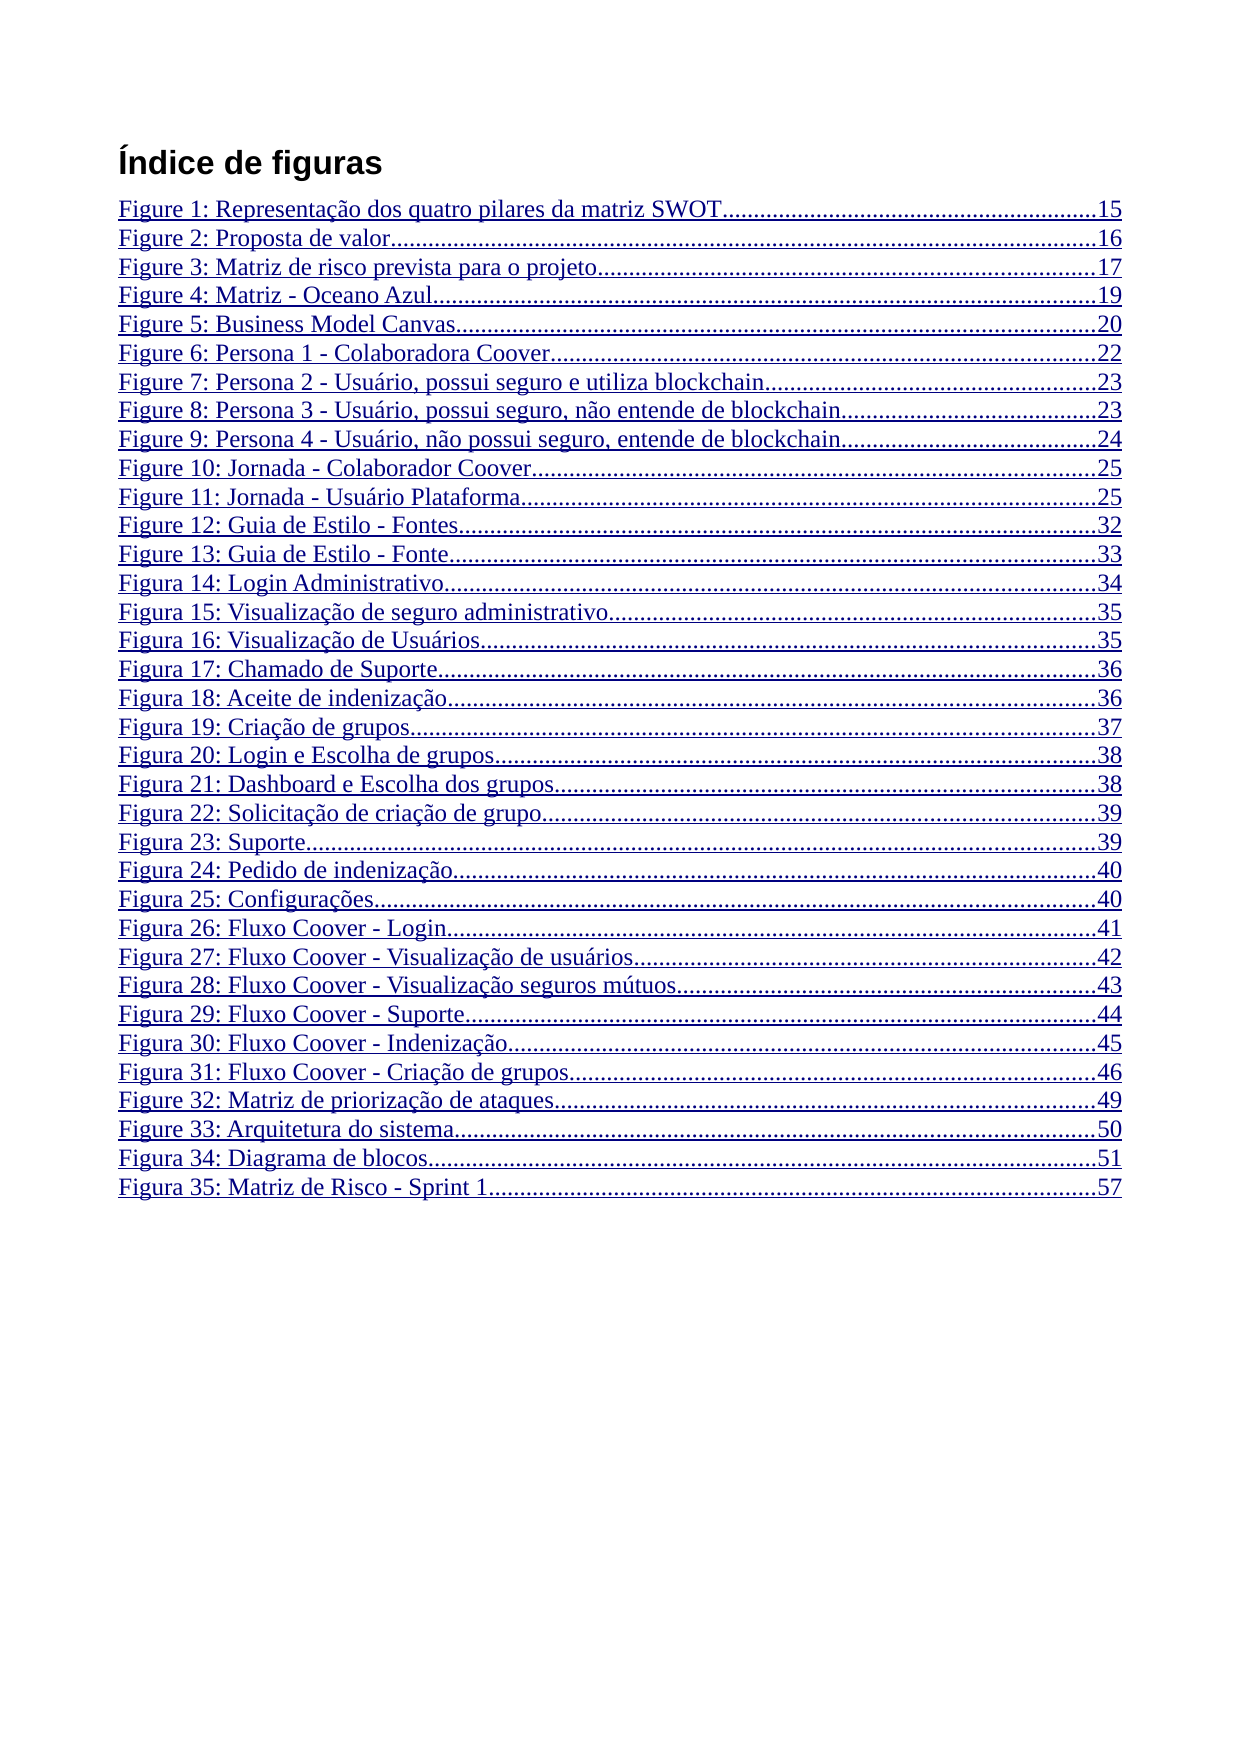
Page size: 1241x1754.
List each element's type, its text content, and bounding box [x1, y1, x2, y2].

text Figura 24: Pedido de indenização 40 [118, 855, 1122, 880]
text Figura 34: Diagrama de blocos 51 [118, 1143, 1122, 1168]
text Figura 27: Fluxo Coover - Visualização de usuários 42 [118, 942, 1122, 967]
text Figure 4: Matriz - Oceano Azul 19 [118, 280, 1122, 305]
text Figura 20: Login e Escolha de grupos 38 [118, 740, 1122, 765]
text Figure 6: Persona 1 - Colaboradora Coover 22 [118, 338, 1122, 363]
text Figure 13: Guia de Estilo - Fonte 33 [118, 539, 1122, 564]
text Figura 17: Chamado de Suporte 36 [118, 654, 1122, 679]
text Figure 9: Persona 4 - Usuário, não possui seguro, entende de blockchain 24 [118, 424, 1122, 449]
text Figure 1: Representação dos quatro pilares da matriz SWOT 15 [118, 194, 1122, 219]
text Figure 33: Arquitetura do sistema 50 [118, 1114, 1122, 1139]
text Figure 10: Jornada - Colaborador Coover 25 [118, 453, 1122, 478]
subtitle Índice de figuras [118, 143, 1122, 182]
text Figure 5: Business Model Canvas 20 [118, 309, 1122, 334]
text Figura 23: Suporte 39 [118, 827, 1122, 852]
text Figura 26: Fluxo Coover - Login 41 [118, 913, 1122, 938]
text Figure 7: Persona 2 - Usuário, possui seguro e utiliza blockchain 23 [118, 367, 1122, 392]
text Figura 21: Dashboard e Escolha dos grupos 38 [118, 769, 1122, 794]
text Figura 22: Solicitação de criação de grupo 39 [118, 798, 1122, 823]
text Figura 16: Visualização de Usuários 35 [118, 625, 1122, 650]
text Figura 31: Fluxo Coover - Criação de grupos 46 [118, 1057, 1122, 1082]
text Figura 18: Aceite de indenização 36 [118, 683, 1122, 708]
text Figura 30: Fluxo Coover - Indenização 45 [118, 1028, 1122, 1053]
text Figure 11: Jornada - Usuário Plataforma 25 [118, 482, 1122, 507]
text Figure 3: Matriz de risco prevista para o projeto 17 [118, 252, 1122, 277]
text Figura 19: Criação de grupos 37 [118, 712, 1122, 737]
text Figure 32: Matriz de priorização de ataques 49 [118, 1085, 1122, 1110]
text Figura 28: Fluxo Coover - Visualização seguros mútuos 43 [118, 970, 1122, 995]
text Figura 25: Configurações 40 [118, 884, 1122, 909]
text Figure 8: Persona 3 - Usuário, possui seguro, não entende de blockchain 23 [118, 395, 1122, 420]
text Figure 2: Proposta de valor 16 [118, 223, 1122, 248]
text Figura 29: Fluxo Coover - Suporte 44 [118, 999, 1122, 1024]
text Figura 15: Visualização de seguro administrativo 35 [118, 597, 1122, 622]
text Figura 14: Login Administrativo 34 [118, 568, 1122, 593]
text Figure 12: Guia de Estilo - Fontes 32 [118, 510, 1122, 535]
text Figura 35: Matriz de Risco - Sprint 1 57 [118, 1172, 1122, 1197]
